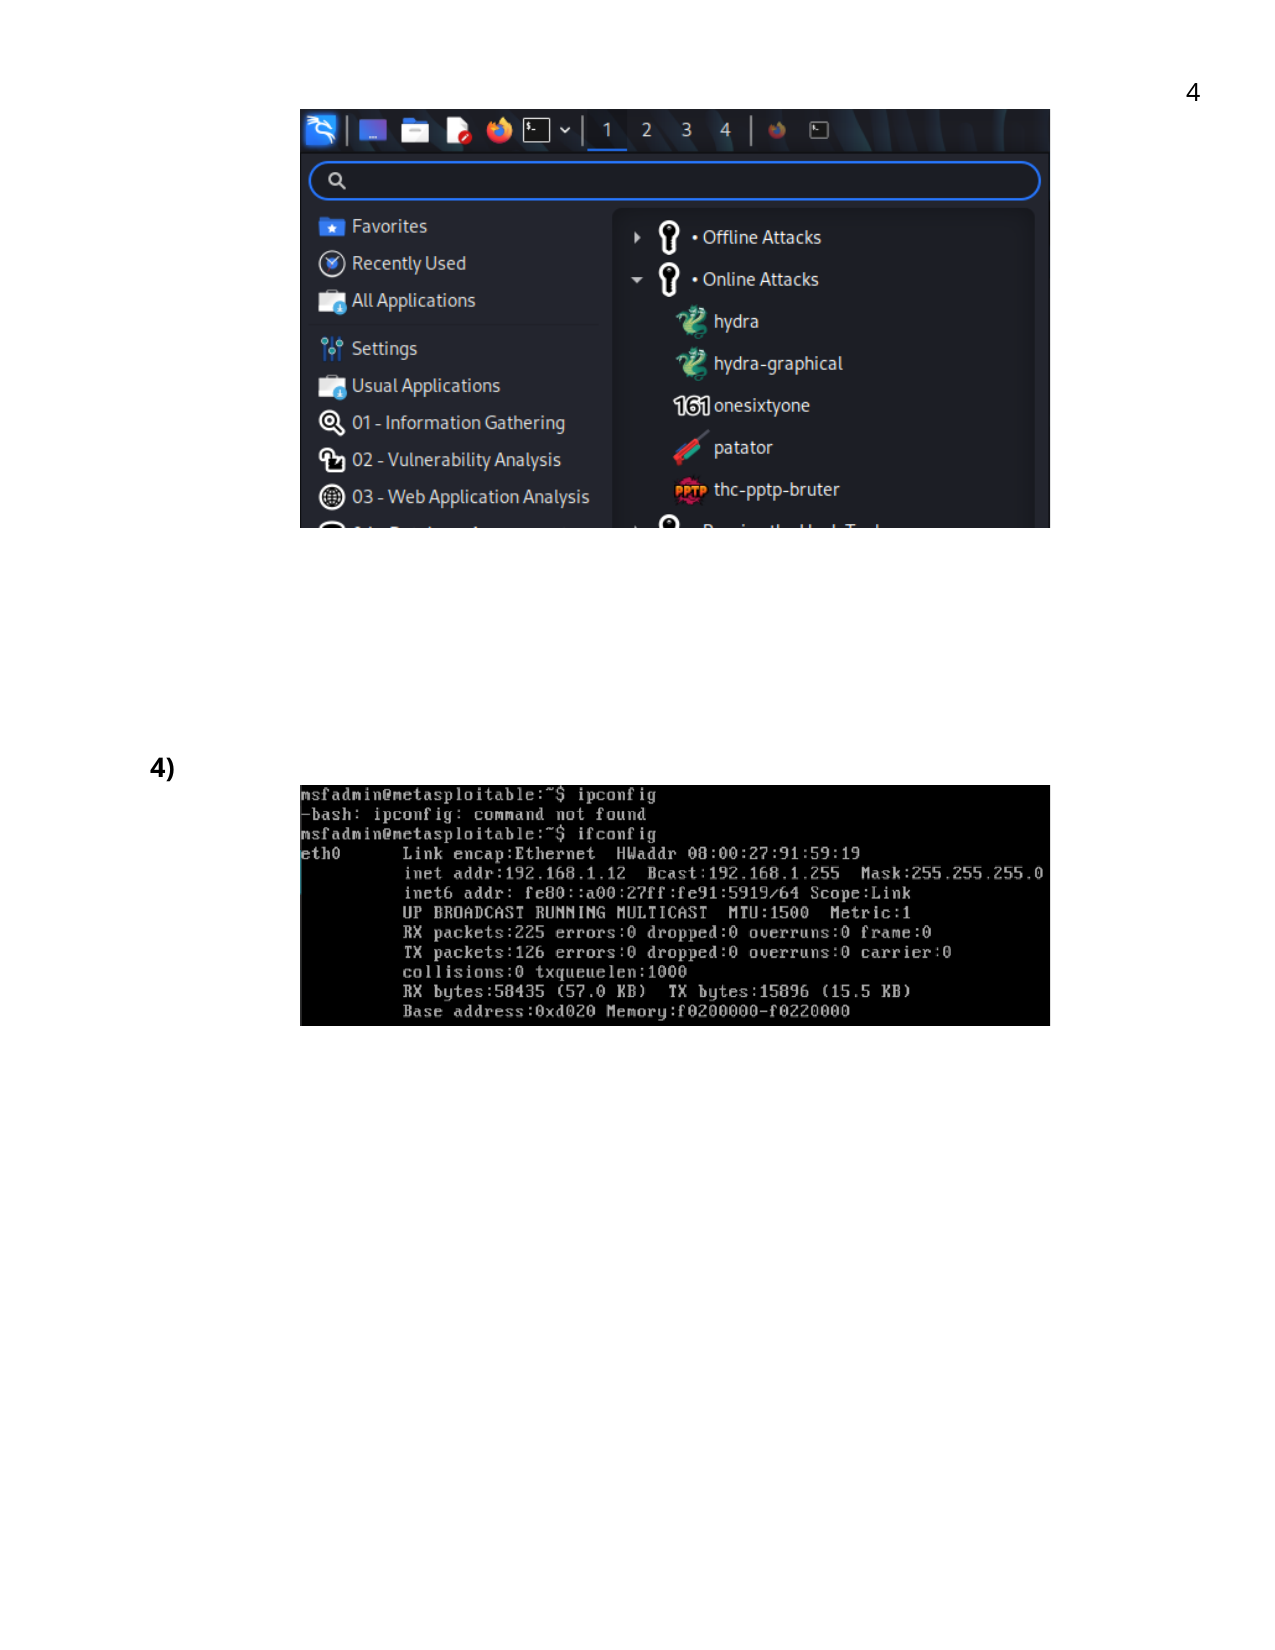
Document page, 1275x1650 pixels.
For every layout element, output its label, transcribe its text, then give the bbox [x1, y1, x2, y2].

picture [300, 109, 1050, 528]
text 4) [150, 749, 1200, 786]
picture [300, 785, 1050, 1026]
